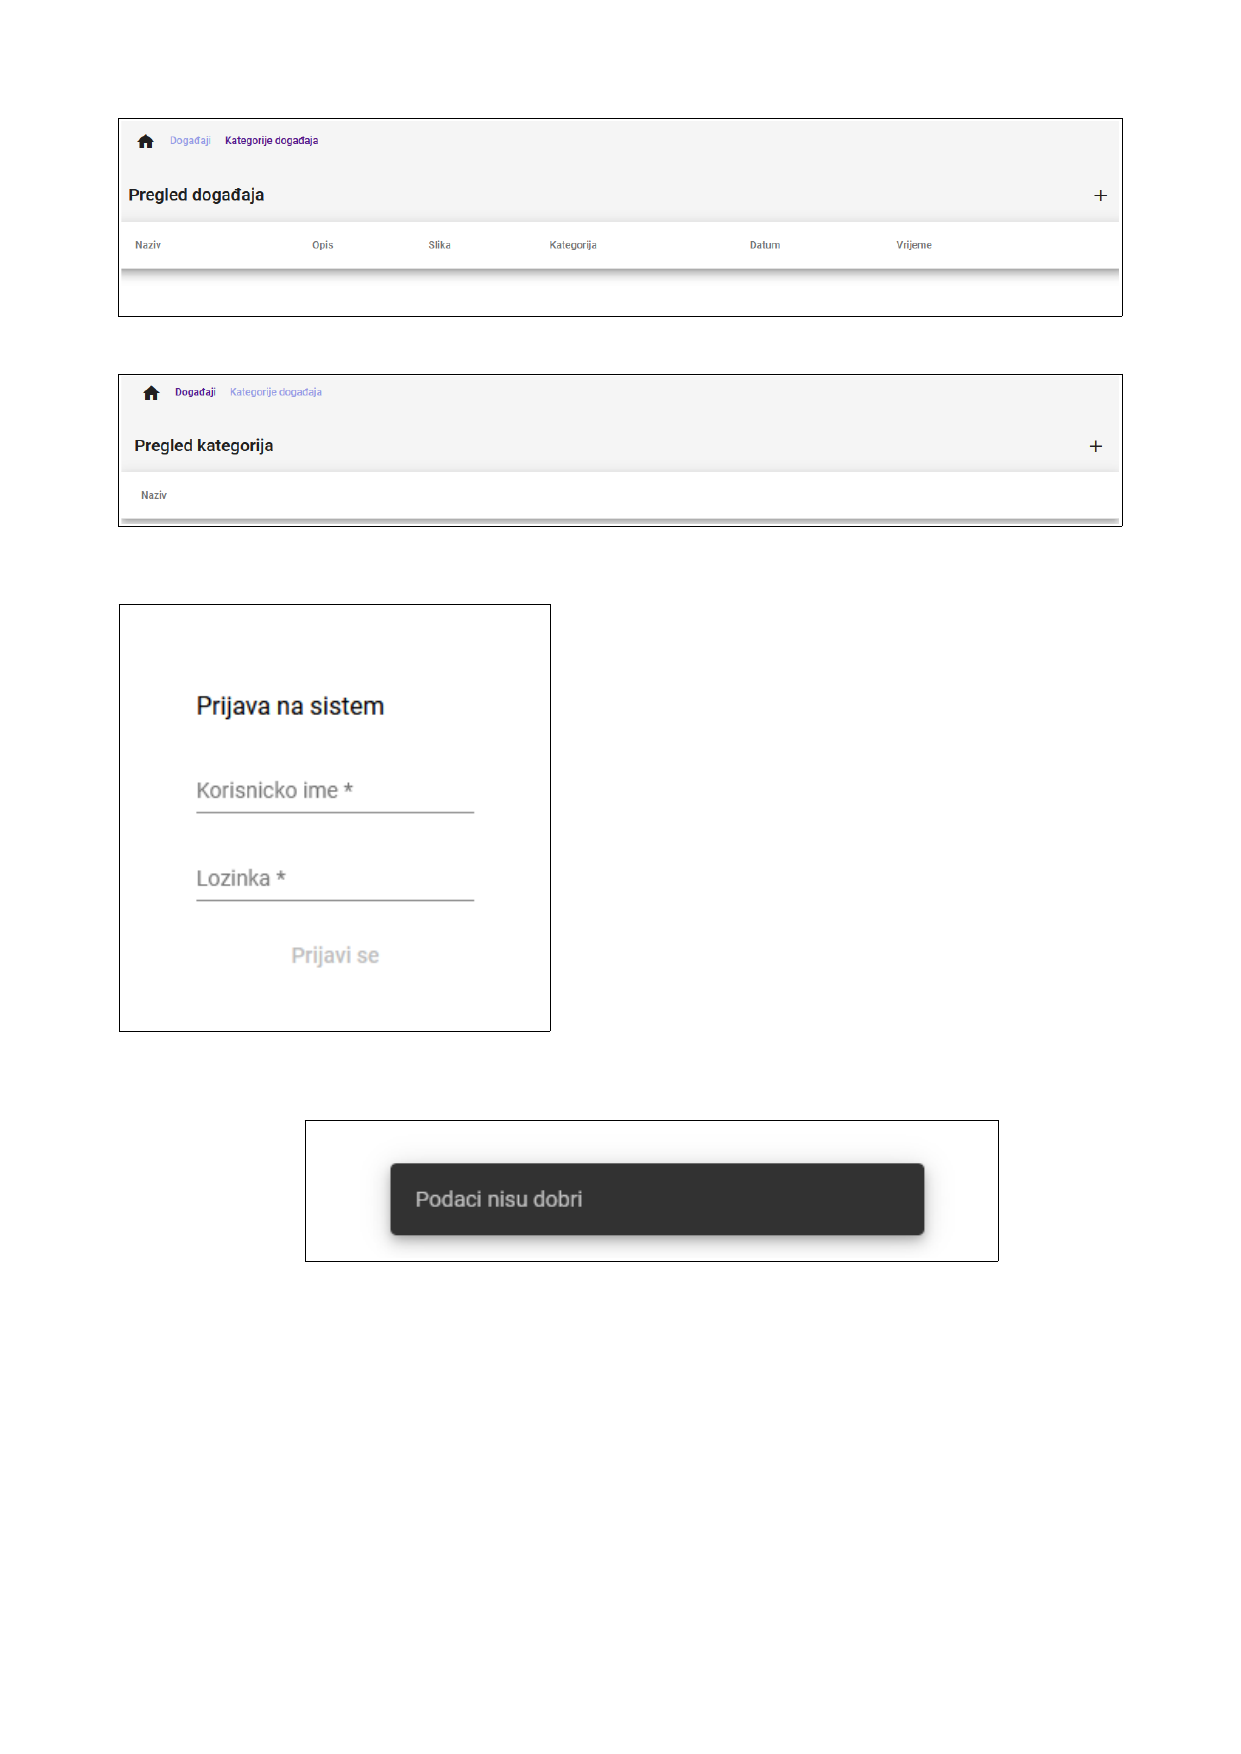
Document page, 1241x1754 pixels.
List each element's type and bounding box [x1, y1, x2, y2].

picture [121, 376, 1119, 524]
picture [121, 121, 1119, 313]
picture [121, 607, 547, 1028]
picture [307, 1123, 996, 1258]
